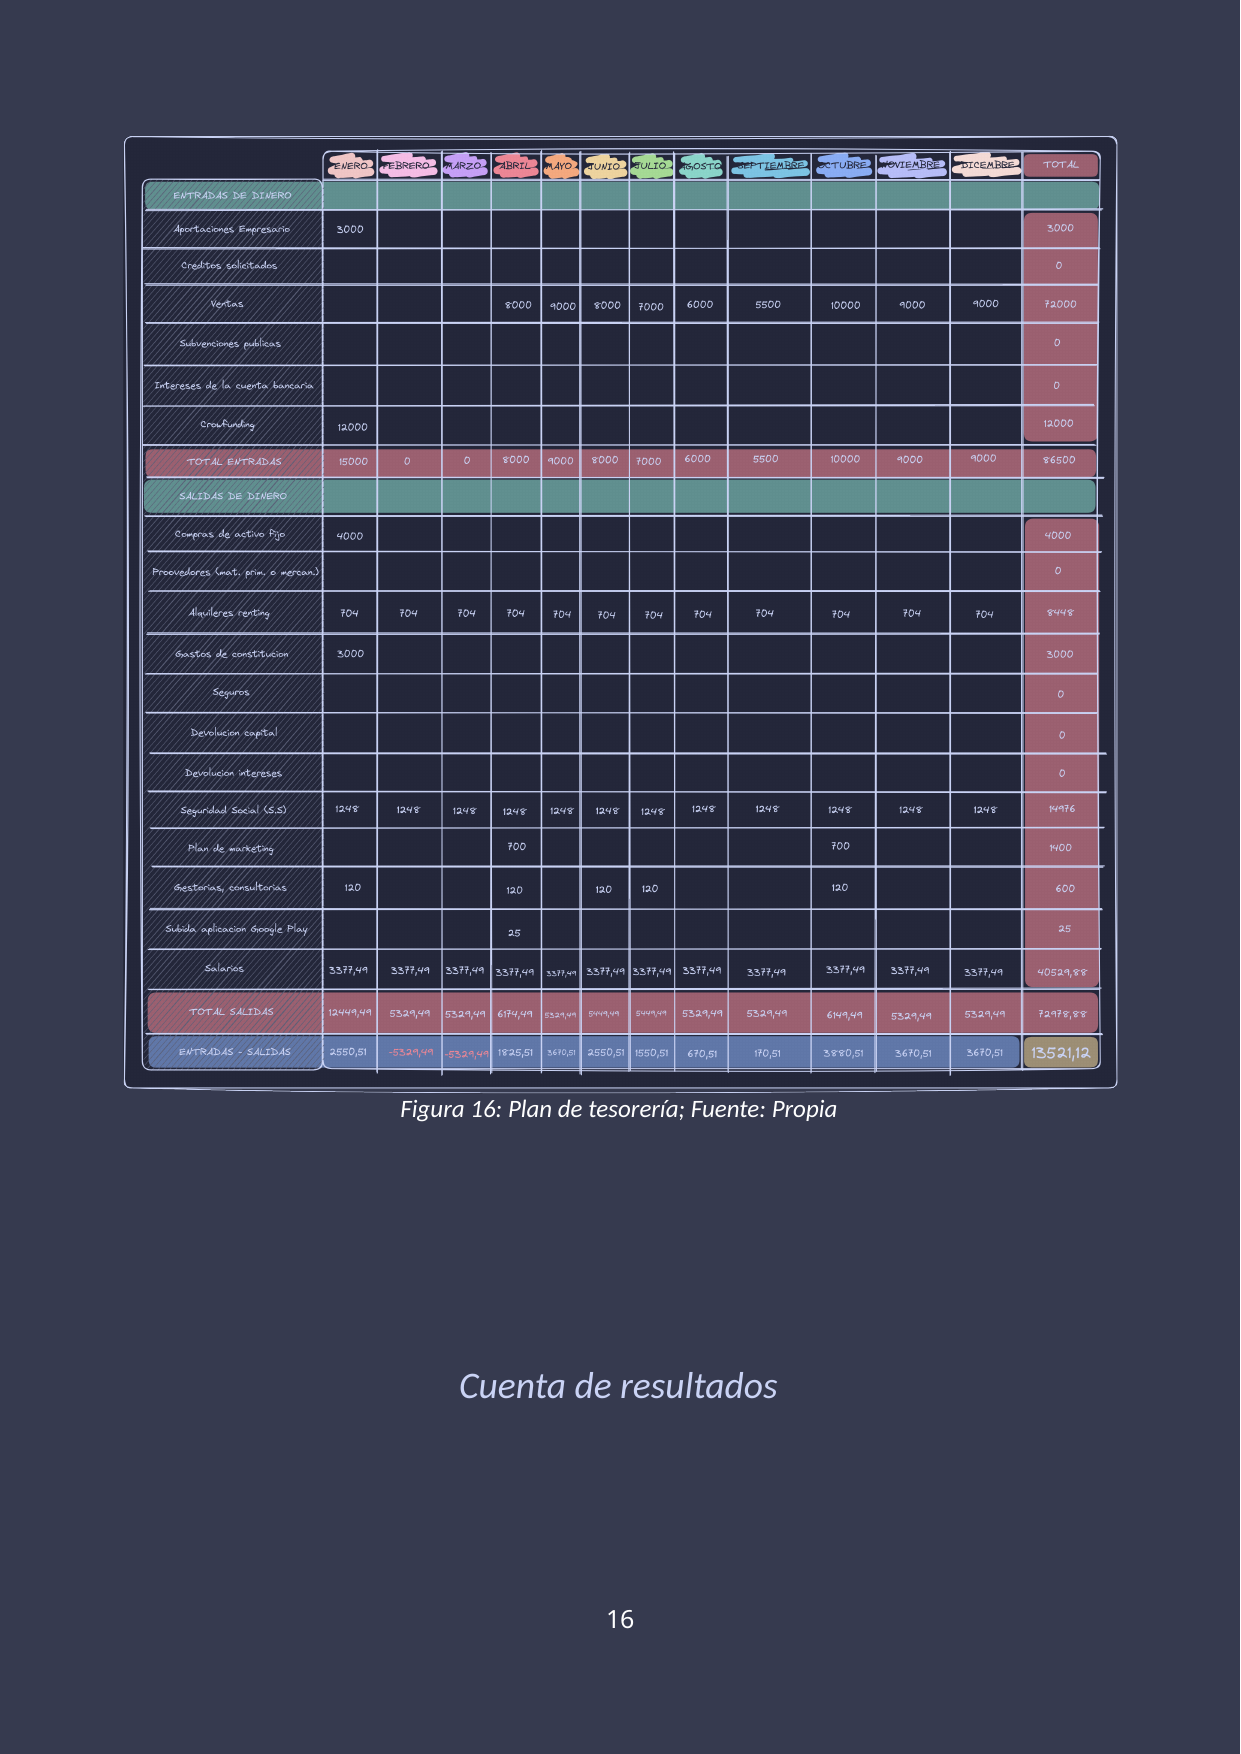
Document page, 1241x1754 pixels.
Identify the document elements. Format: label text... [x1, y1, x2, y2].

text Cuenta de resultados [118, 1362, 1122, 1407]
picture [118, 130, 1123, 1094]
text Figura 16: Plan de tesorería; Fuente: Propia [118, 1094, 1122, 1124]
